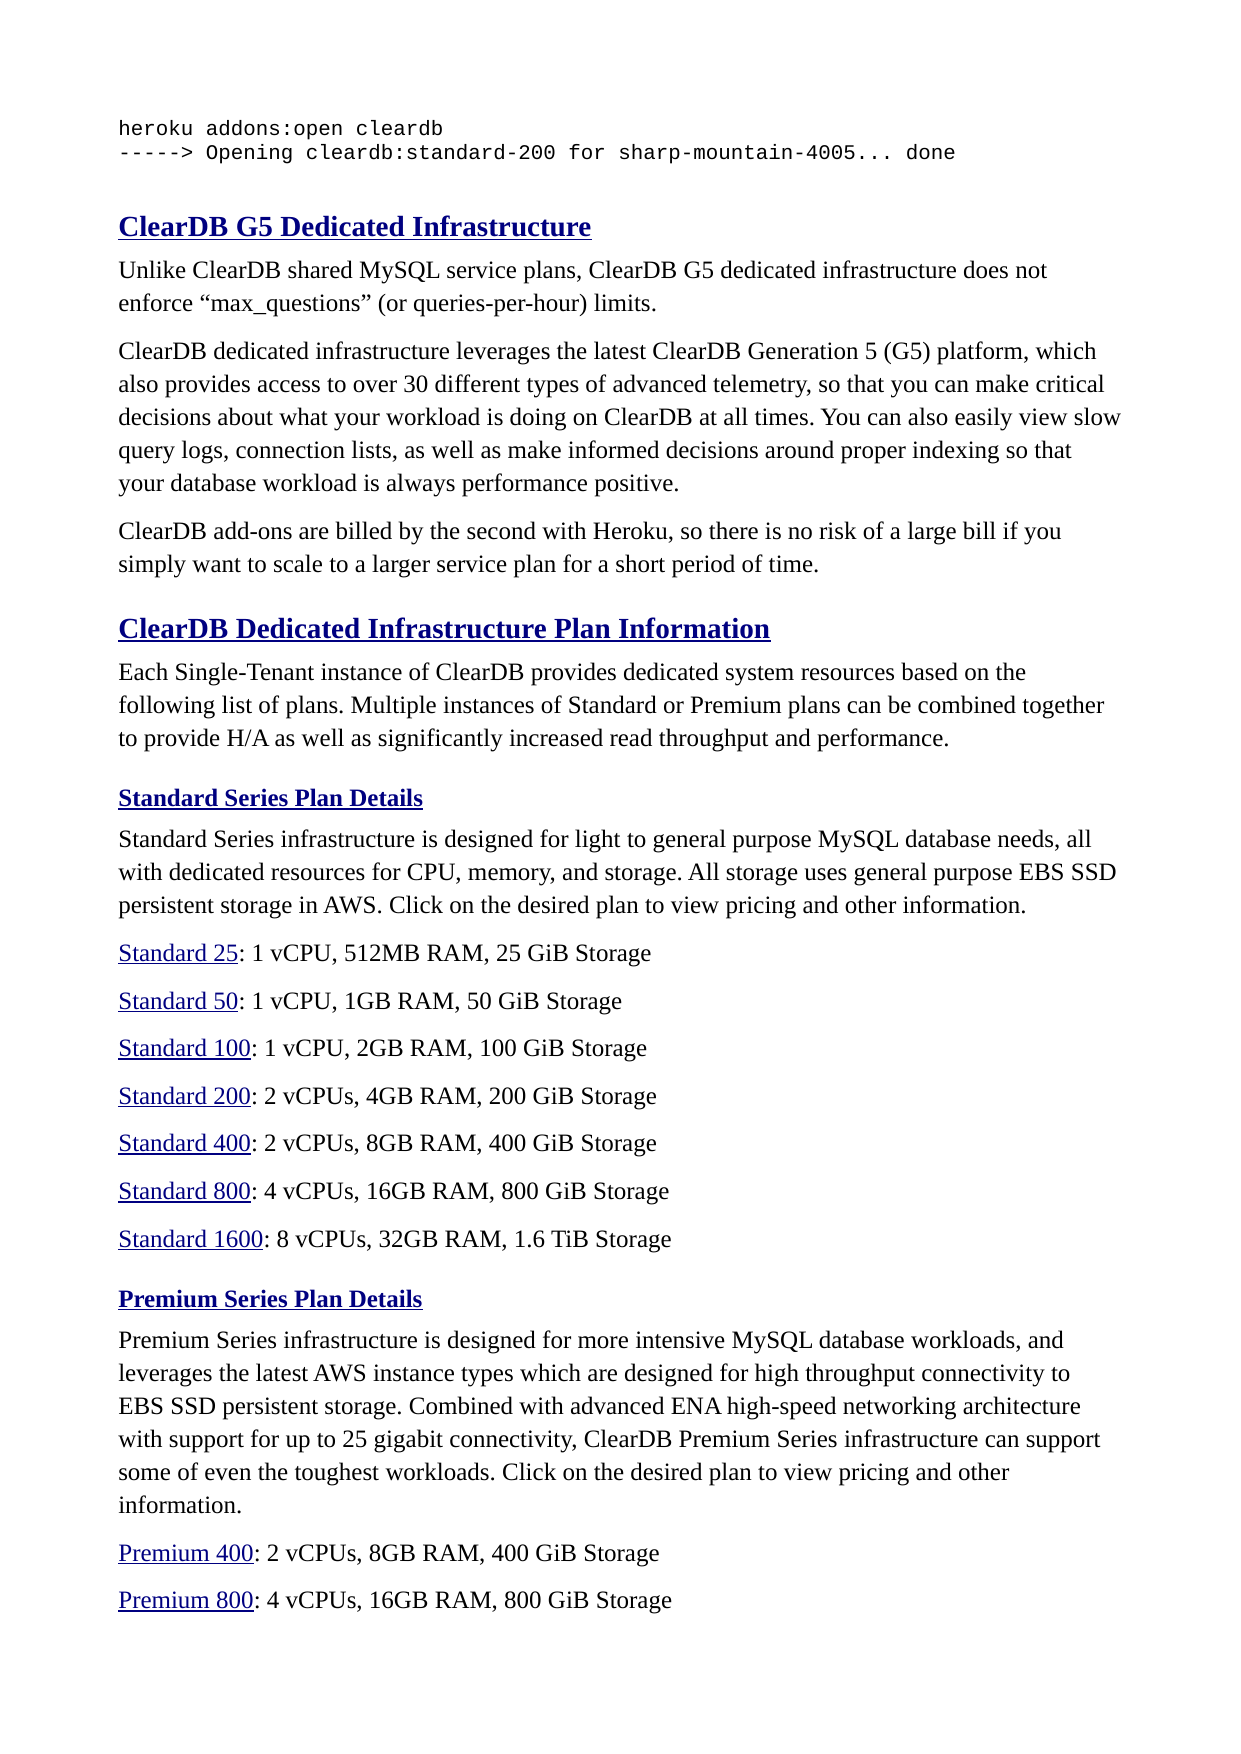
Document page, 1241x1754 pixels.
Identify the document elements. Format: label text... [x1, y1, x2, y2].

text Standard 800: 4 vCPUs, 16GB RAM, 800 GiB Storage [118, 1176, 1122, 1205]
text Unlike ClearDB shared MySQL service plans, ClearDB G5 dedicated infrastructure does not enforce “max_questions” (or queries-per-hour) limits. [118, 256, 1122, 317]
text Premium Series infrastructure is designed for more intensive MySQL database workloads, and leverages the latest AWS instance types which are designed for high throughput connectivity to EBS SSD persistent storage. Combined with advanced ENA high-speed networking architecture with support for up to 25 gigabit connectivity, ClearDB Premium Series infrastructure can support some of even the toughest workloads. Click on the desired plan to view pricing and other information. [118, 1325, 1122, 1519]
subtitle Standard Series Plan Details [118, 783, 1122, 812]
text ClearDB add-ons are billed by the second with Heroku, so there is no risk of a large bill if you simply want to scale to a larger service plan for a short period of time. [118, 516, 1122, 578]
text Standard 50: 1 vCPU, 1GB RAM, 50 GiB Storage [118, 986, 1122, 1014]
text Standard 1600: 8 vCPUs, 32GB RAM, 1.6 TiB Storage [118, 1224, 1122, 1252]
text Premium 400: 2 vCPUs, 8GB RAM, 400 GiB Storage [118, 1538, 1122, 1567]
text -----> Opening cleardb:standard-200 for sharp-mountain-4005... done [118, 142, 1122, 165]
text Standard 400: 2 vCPUs, 8GB RAM, 400 GiB Storage [118, 1128, 1122, 1157]
text Standard Series infrastructure is designed for light to general purpose MySQL database needs, all with dedicated resources for CPU, memory, and storage. All storage uses general purpose EBS SSD persistent storage in AWS. Click on the desired plan to view pricing and other information. [118, 824, 1122, 919]
text Each Single-Tenant instance of ClearDB provides dedicated system resources based on the following list of plans. Multiple instances of Standard or Premium plans can be combined together to provide H/A as well as significantly increased read throughput and performance. [118, 657, 1122, 752]
text ClearDB dedicated infrastructure leverages the latest ClearDB Generation 5 (G5) platform, which also provides access to over 30 different types of advanced telemetry, so that you can make critical decisions about what your workload is doing on ClearDB at all times. You can also easily view slow query logs, connection lists, as well as make informed decisions around proper indexing so that your database workload is always performance positive. [118, 336, 1122, 497]
subtitle ClearDB G5 Dedicated Infrastructure [118, 209, 1122, 243]
text Standard 100: 1 vCPU, 2GB RAM, 100 GiB Storage [118, 1033, 1122, 1062]
subtitle ClearDB Dedicated Infrastructure Plan Information [118, 611, 1122, 644]
text Premium 800: 4 vCPUs, 16GB RAM, 800 GiB Storage [118, 1585, 1122, 1614]
text Standard 25: 1 vCPU, 512MB RAM, 25 GiB Storage [118, 938, 1122, 967]
text Standard 200: 2 vCPUs, 4GB RAM, 200 GiB Storage [118, 1081, 1122, 1110]
subtitle Premium Series Plan Details [118, 1284, 1122, 1313]
text heroku addons:open cleardb [118, 118, 1122, 142]
